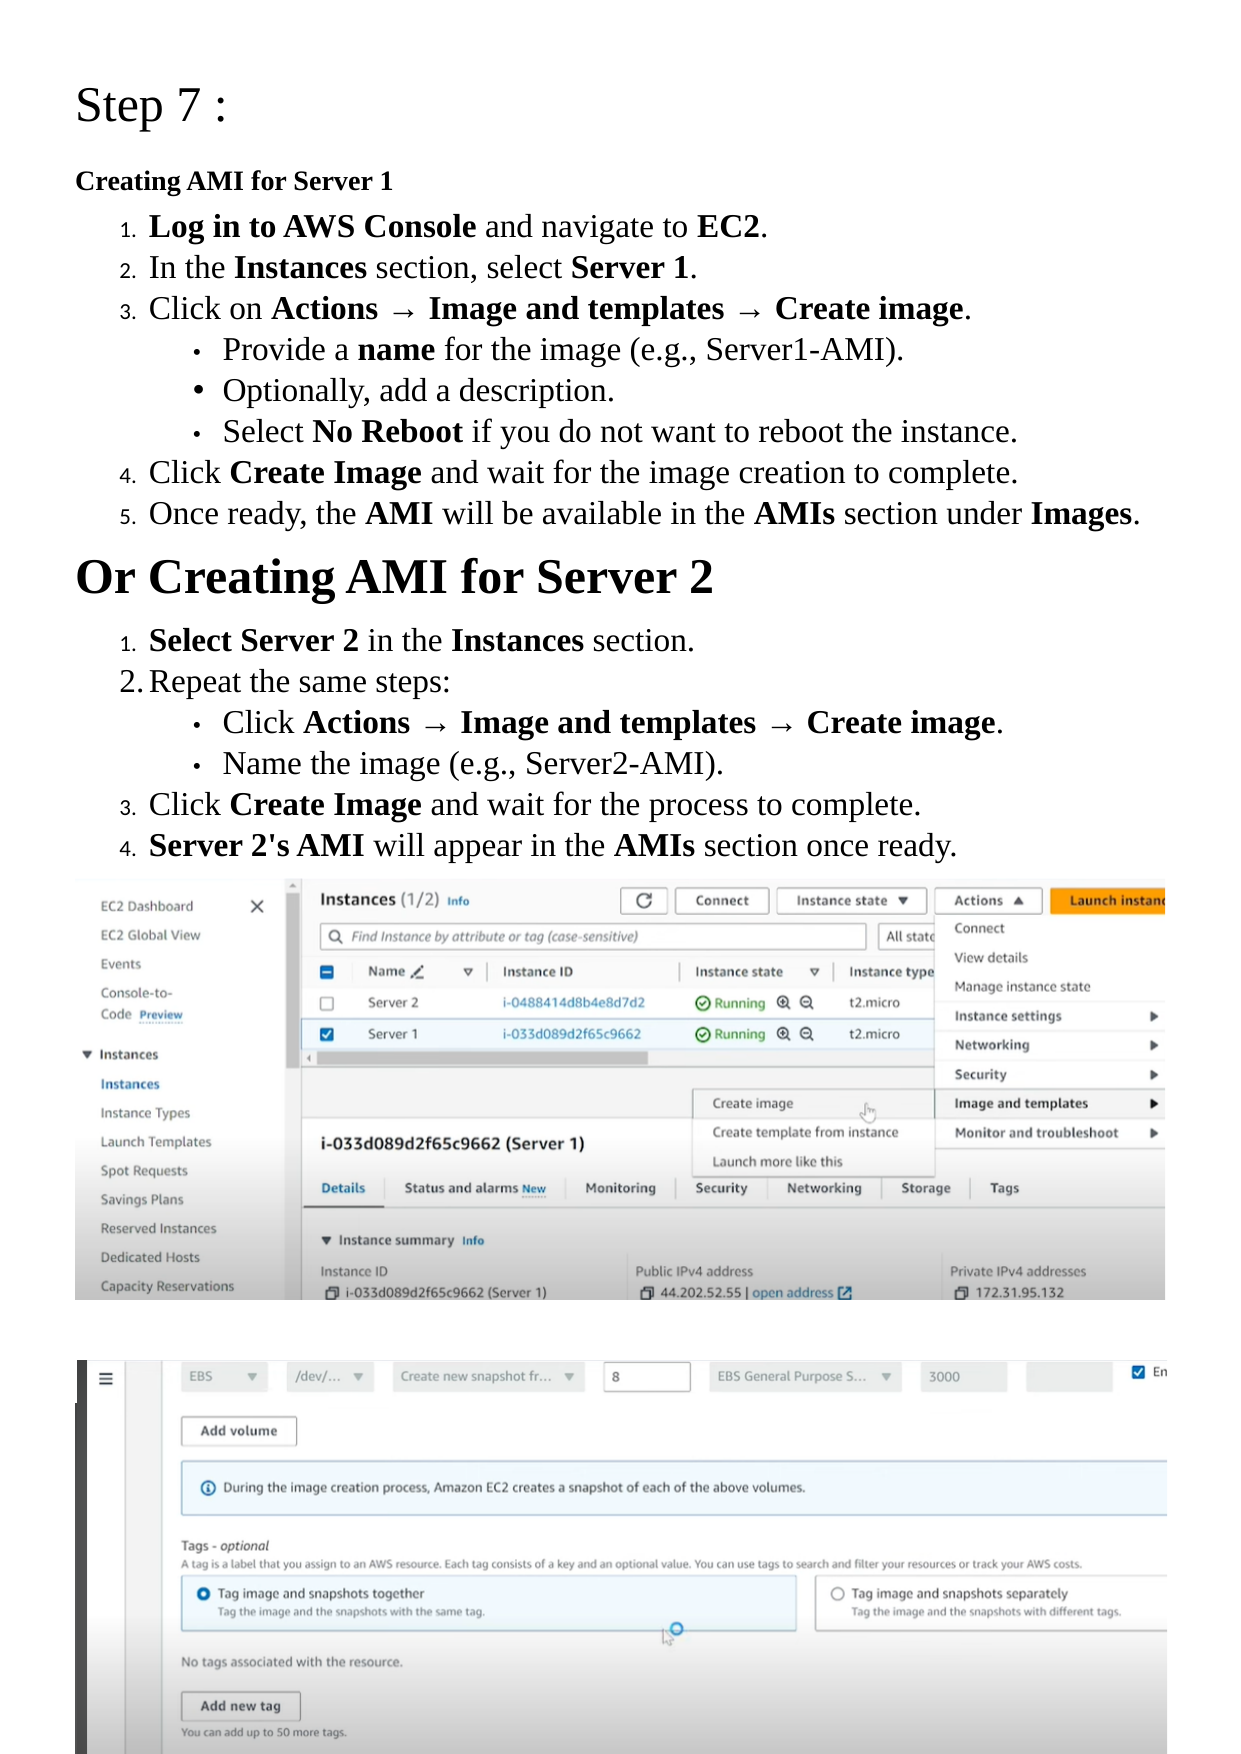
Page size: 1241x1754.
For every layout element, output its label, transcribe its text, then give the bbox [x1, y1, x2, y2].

list Select No Reboot if you do not want to reboot the instance. [193, 411, 1165, 449]
list Click on Actions → Image and templates → Create image. [119, 288, 1165, 327]
list Repeat the same steps: [119, 661, 1165, 699]
text Step 7 : [75, 75, 1165, 132]
list In the Instances section, select Server 1. [119, 247, 1165, 286]
list Log in to AWS Console and navigate to EC2. [119, 206, 1165, 245]
list Optionally, add a description. [193, 370, 1165, 408]
list Click Actions → Image and templates → Create image. [193, 702, 1165, 741]
subtitle Creating AMI for Server 1 [75, 163, 1165, 196]
list Select Server 2 in the Instances section. [119, 620, 1165, 659]
list Name the image (e.g., Server2-AMI). [193, 743, 1165, 781]
list Click Create Image and wait for the image creation to complete. [119, 452, 1165, 490]
list Click Create Image and wait for the process to complete. [119, 784, 1165, 822]
list Provide a name for the image (e.g., Server1-AMI). [193, 329, 1165, 367]
text Or Creating AMI for Server 2 [75, 546, 1165, 604]
list Once ready, the AMI will be available in the AMIs section under Images. [119, 493, 1165, 531]
list Server 2's AMI will appear in the AMIs section once ready. [119, 825, 1165, 863]
